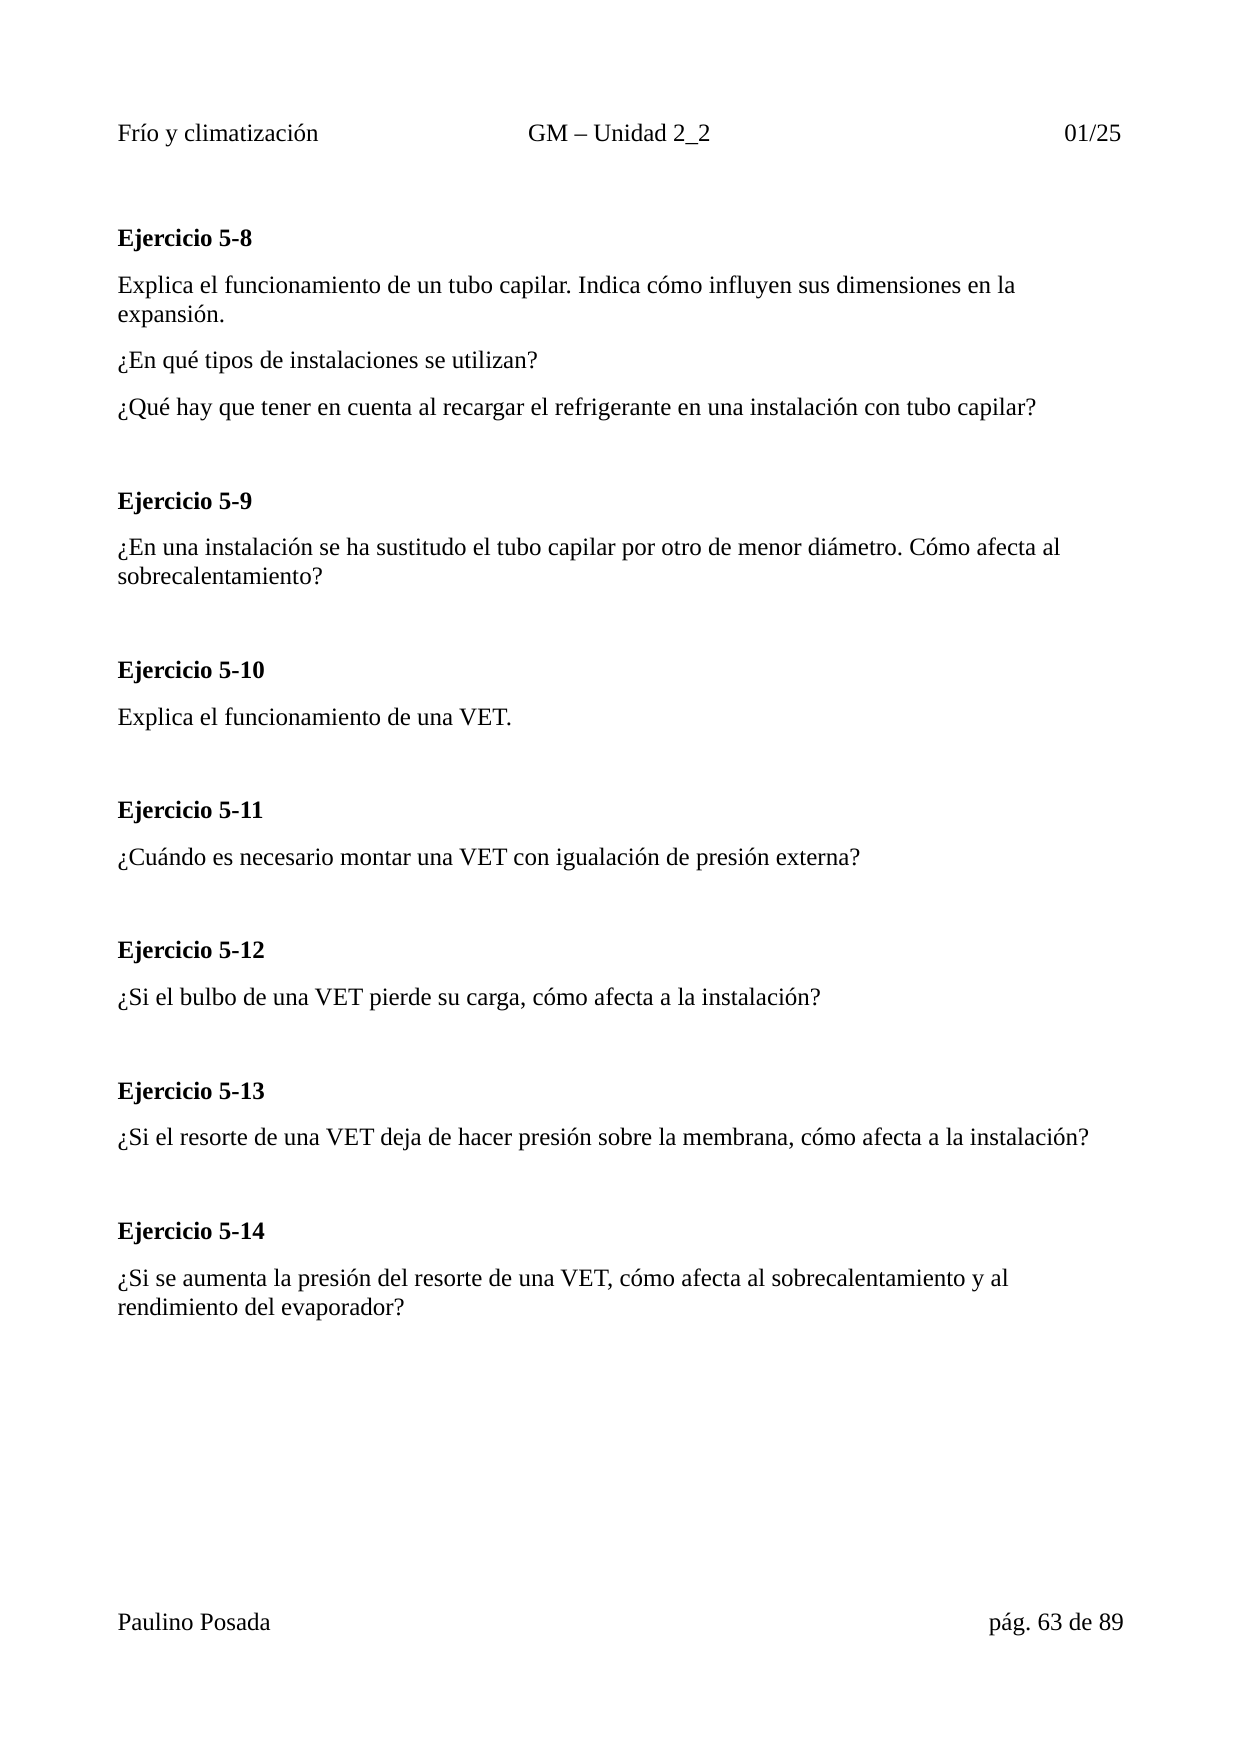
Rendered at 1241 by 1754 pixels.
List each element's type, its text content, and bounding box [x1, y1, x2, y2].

text ¿Cuándo es necesario montar una VET con igualación de presión externa? [117, 842, 1123, 871]
text Ejercicio 5-10 [117, 655, 1123, 683]
text Ejercicio 5-11 [117, 795, 1123, 824]
text Explica el funcionamiento de una VET. [117, 702, 1123, 730]
text Ejercicio 5-13 [117, 1076, 1123, 1104]
text ¿Si el bulbo de una VET pierde su carga, cómo afecta a la instalación? [117, 982, 1123, 1011]
text Ejercicio 5-12 [117, 935, 1123, 964]
text ¿Si el resorte de una VET deja de hacer presión sobre la membrana, cómo afecta a la instalación? [117, 1122, 1123, 1151]
text Explica el funcionamiento de un tubo capilar. Indica cómo influyen sus dimensiones en la expansión. [117, 270, 1123, 327]
text ¿En qué tipos de instalaciones se utilizan? [117, 345, 1123, 374]
text Ejercicio 5-8 [117, 223, 1123, 252]
text ¿Si se aumenta la presión del resorte de una VET, cómo afecta al sobrecalentamiento y al rendimiento del evaporador? [117, 1263, 1123, 1320]
text Ejercicio 5-14 [117, 1216, 1123, 1245]
text ¿Qué hay que tener en cuenta al recargar el refrigerante en una instalación con tubo capilar? [117, 392, 1123, 421]
text ¿En una instalación se ha sustitudo el tubo capilar por otro de menor diámetro. Cómo afecta al sobrecalentamiento? [117, 532, 1123, 590]
text Ejercicio 5-9 [117, 486, 1123, 514]
